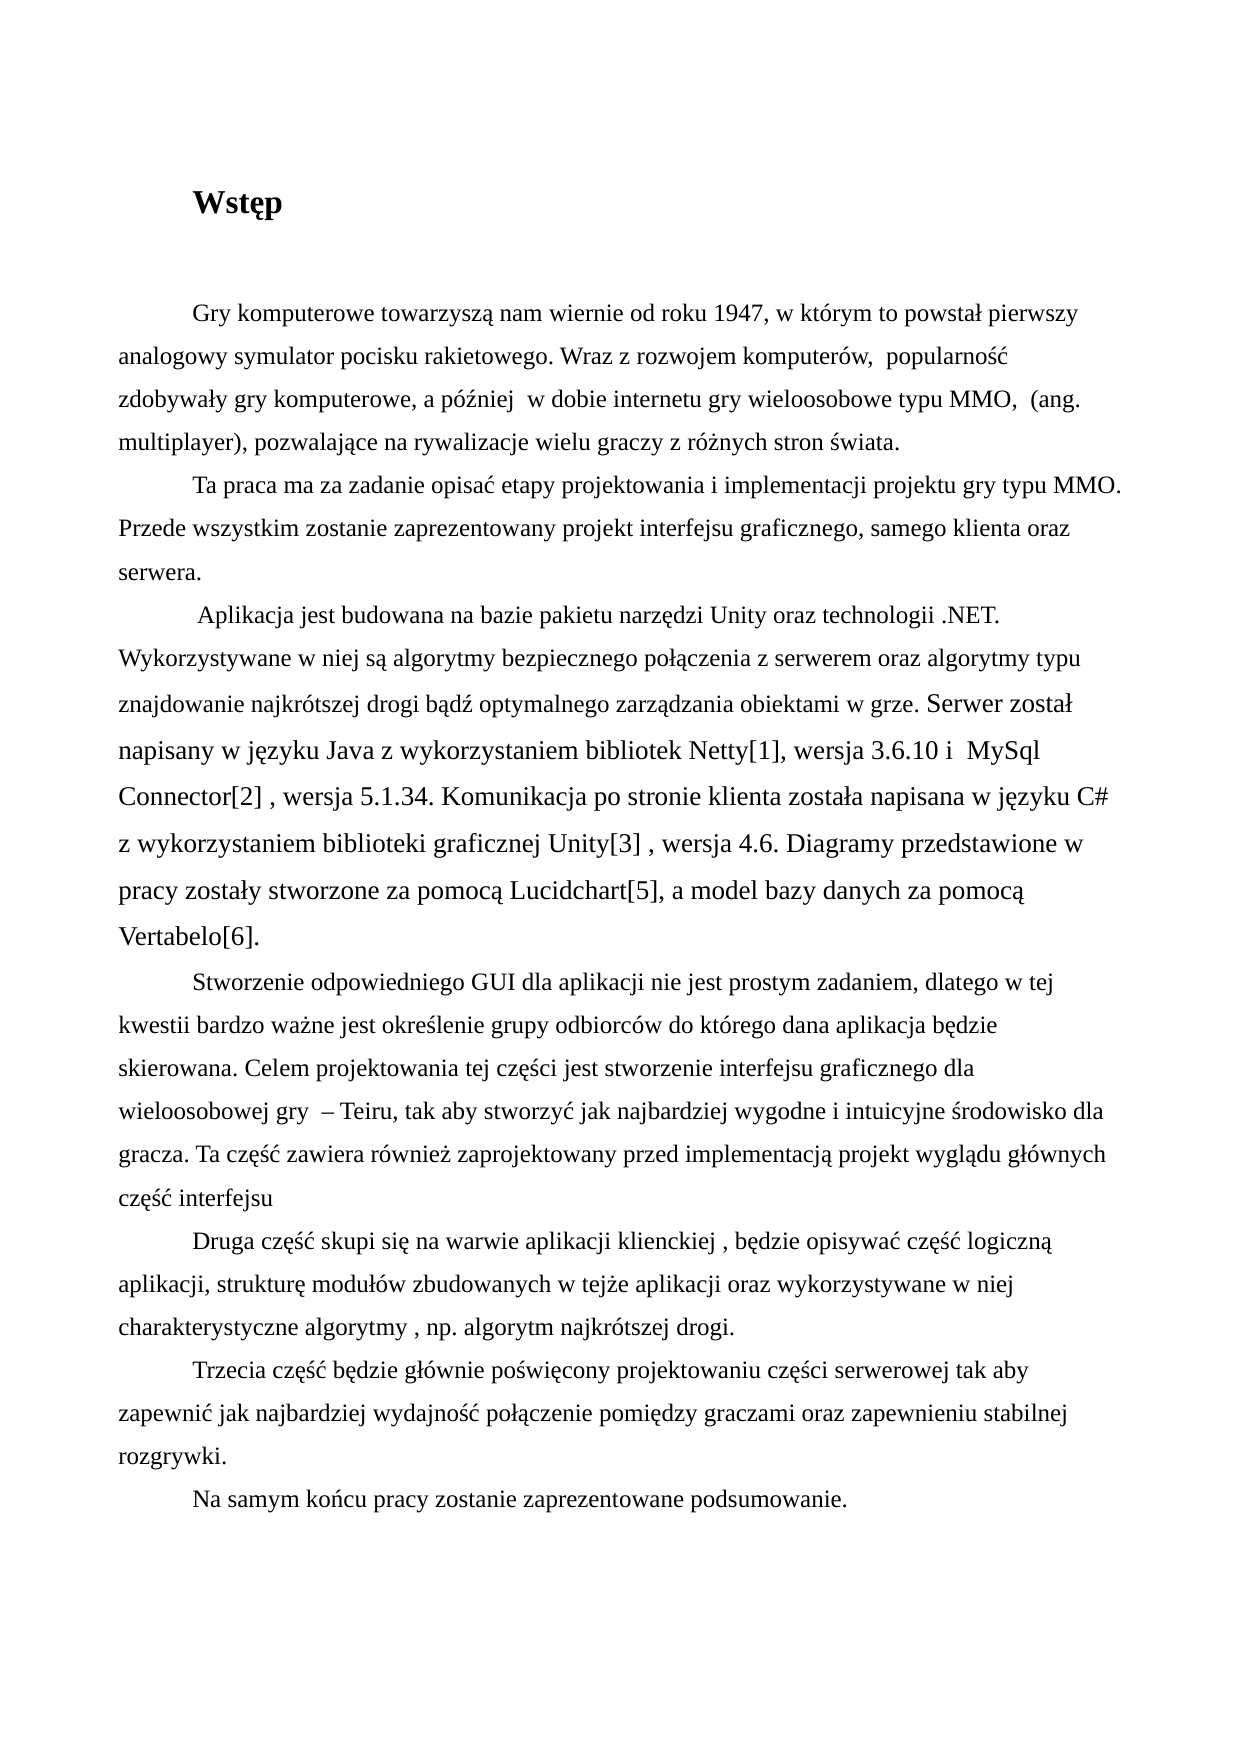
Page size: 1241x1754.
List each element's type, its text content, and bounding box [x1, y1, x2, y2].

text Trzecia część będzie głównie poświęcony projektowaniu części serwerowej tak aby zapewnić jak najbardziej wydajność połączenie pomiędzy graczami oraz zapewnieniu stabilnej rozgrywki. [118, 1355, 1122, 1470]
text Na samym końcu pracy zostanie zaprezentowane podsumowanie. [118, 1484, 1122, 1513]
text Gry komputerowe towarzyszą nam wiernie od roku 1947, w którym to powstał pierwszy analogowy symulator pocisku rakietowego. Wraz z rozwojem komputerów, popularność zdobywały gry komputerowe, a później w dobie internetu gry wieloosobowe typu MMO, (ang. multiplayer), pozwalające na rywalizacje wielu graczy z różnych stron świata. [118, 298, 1122, 456]
text Stworzenie odpowiedniego GUI dla aplikacji nie jest prostym zadaniem, dlatego w tej kwestii bardzo ważne jest określenie grupy odbiorców do którego dana aplikacja będzie skierowana. Celem projektowania tej części jest stworzenie interfejsu graficznego dla wieloosobowej gry – Teiru, tak aby stworzyć jak najbardziej wygodne i intuicyjne środowisko dla gracza. Ta część zawiera również zaprojektowany przed implementacją projekt wyglądu głównych część interfejsu [118, 967, 1122, 1211]
text Aplikacja jest budowana na bazie pakietu narzędzi Unity oraz technologii .NET. Wykorzystywane w niej są algorytmy bezpiecznego połączenia z serwerem oraz algorytmy typu znajdowanie najkrótszej drogi bądź optymalnego zarządzania obiektami w grze. Serwer został napisany w języku Java z wykorzystaniem bibliotek Netty[1], wersja 3.6.10 i MySql Connector[2] , wersja 5.1.34. Komunikacja po stronie klienta została napisana w języku C# z wykorzystaniem biblioteki graficznej Unity[3] , wersja 4.6. Diagramy przedstawione w pracy zostały stworzone za pomocą Lucidchart[5], a model bazy danych za pomocą Vertabelo[6]. [118, 600, 1122, 952]
text Wstęp [118, 183, 1122, 221]
text Druga część skupi się na warwie aplikacji klienckiej , będzie opisywać część logiczną aplikacji, strukturę modułów zbudowanych w tejże aplikacji oraz wykorzystywane w niej charakterystyczne algorytmy , np. algorytm najkrótszej drogi. [118, 1226, 1122, 1341]
text Ta praca ma za zadanie opisać etapy projektowania i implementacji projektu gry typu MMO. Przede wszystkim zostanie zaprezentowany projekt interfejsu graficznego, samego klienta oraz serwera. [118, 470, 1122, 585]
